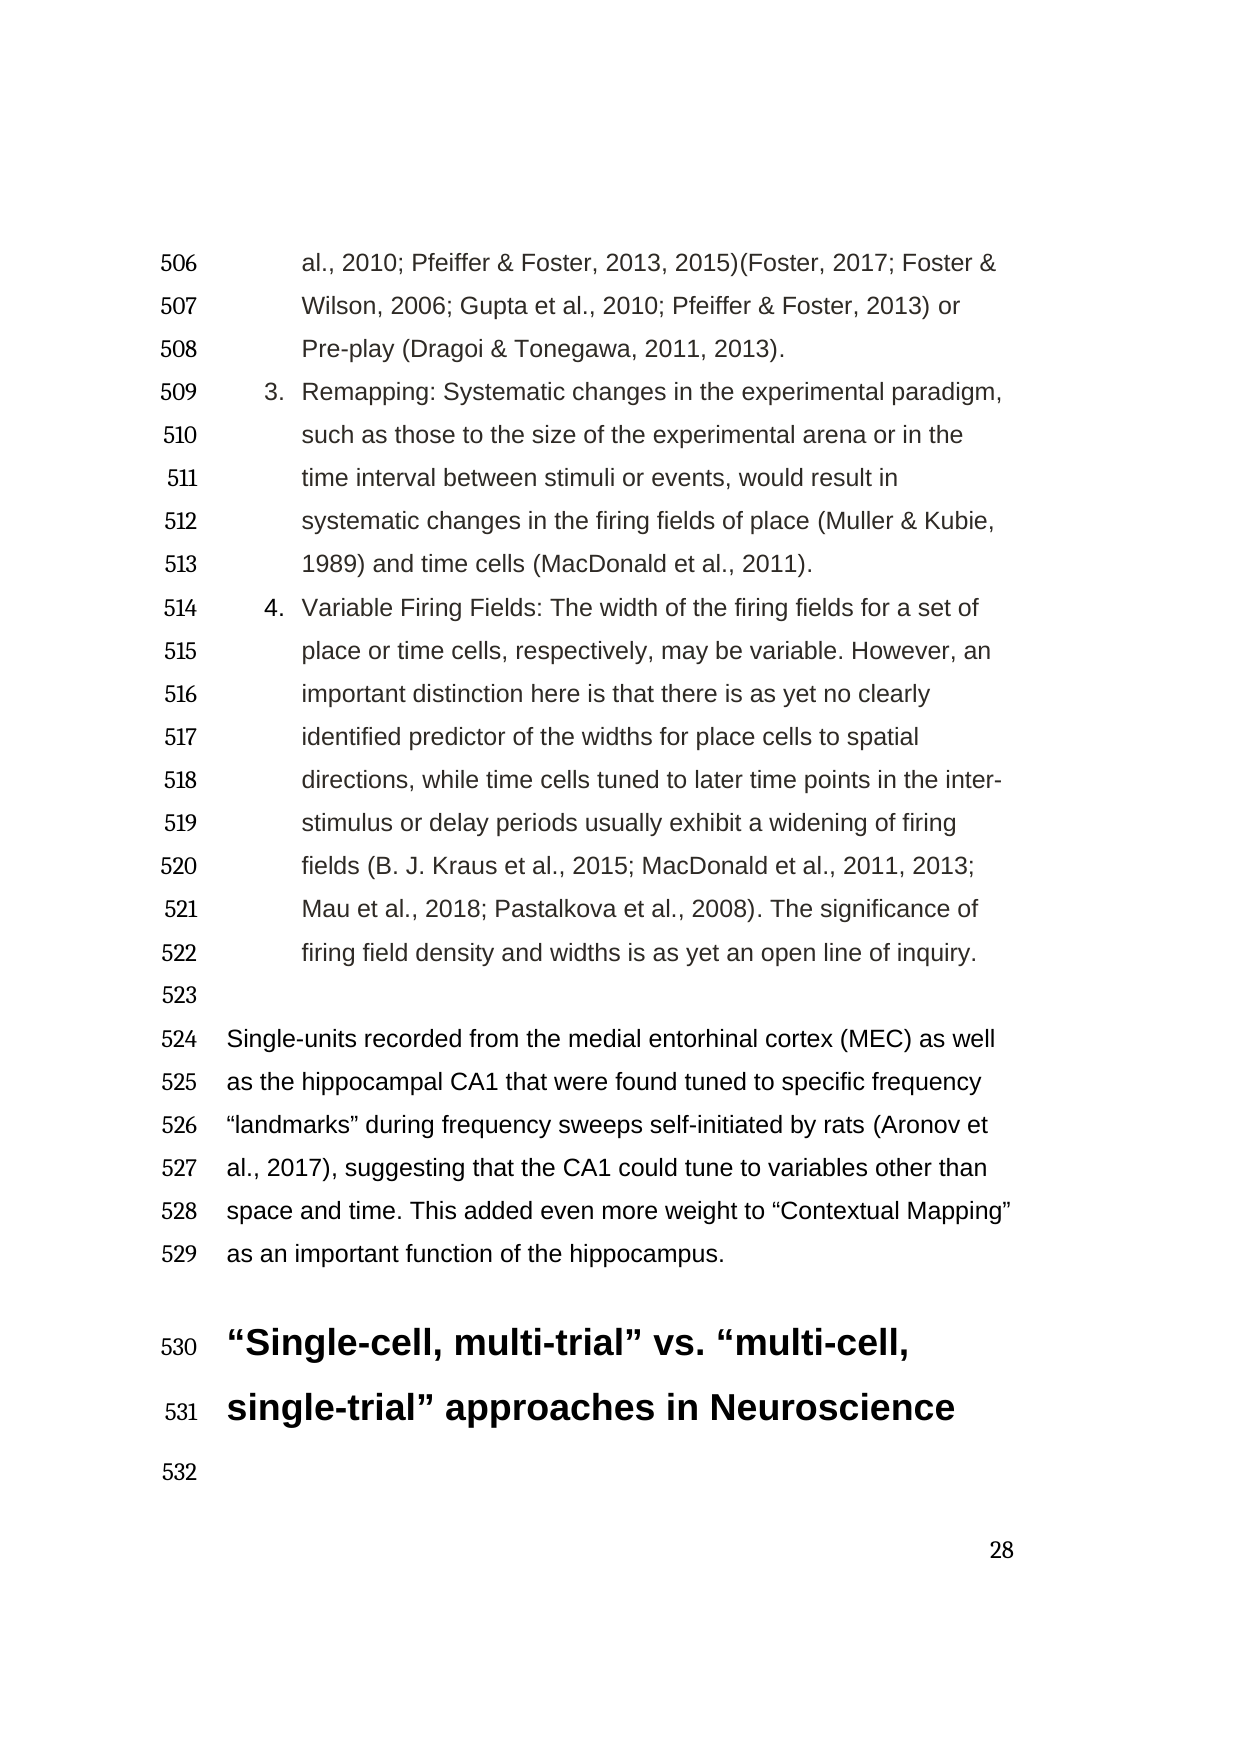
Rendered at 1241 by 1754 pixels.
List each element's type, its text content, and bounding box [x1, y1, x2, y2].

list al., 2010; Pfeiffer & Foster, 2013, 2015)⁠(Foster, 2017; Foster & Wilson, 2006; Gupta et al., 2010; Pfeiffer & Foster, 2013) or Pre-play (Dragoi & Tonegawa, 2011, 2013)⁠. [264, 248, 1014, 363]
list Variable Firing Fields: The width of the firing fields for a set of place or time cells, respectively, may be variable. However, an important distinction here is that there is as yet no clearly identified predictor of the widths for place cells to spatial directions, while time cells tuned to later time points in the inter-stimulus or delay periods usually exhibit a widening of firing fields (B. J. Kraus et al., 2015; MacDonald et al., 2011, 2013; Mau et al., 2018; Pastalkova et al., 2008)⁠. The significance of firing field density and widths is as yet an open line of inquiry. [264, 593, 1014, 966]
text Single-units recorded from the medial entorhinal cortex (MEC) as well as the hippocampal CA1 that were found tuned to specific frequency “landmarks” during frequency sweeps self-initiated by rats (Aronov et al., 2017)⁠, suggesting that the CA1 could tune to variables other than space and time. This added even more weight to “Contextual Mapping” as an important function of the hippocampus. [226, 1024, 1014, 1268]
list Remapping: Systematic changes in the experimental paradigm, such as those to the size of the experimental arena or in the time interval between stimuli or events, would result in systematic changes in the firing fields of place (Muller & Kubie, 1989)⁠ and time cells (MacDonald et al., 2011)⁠. [264, 377, 1014, 578]
subtitle “Single-cell, multi-trial” vs. “multi-cell, single-trial” approaches in Neuroscience [226, 1320, 1014, 1428]
